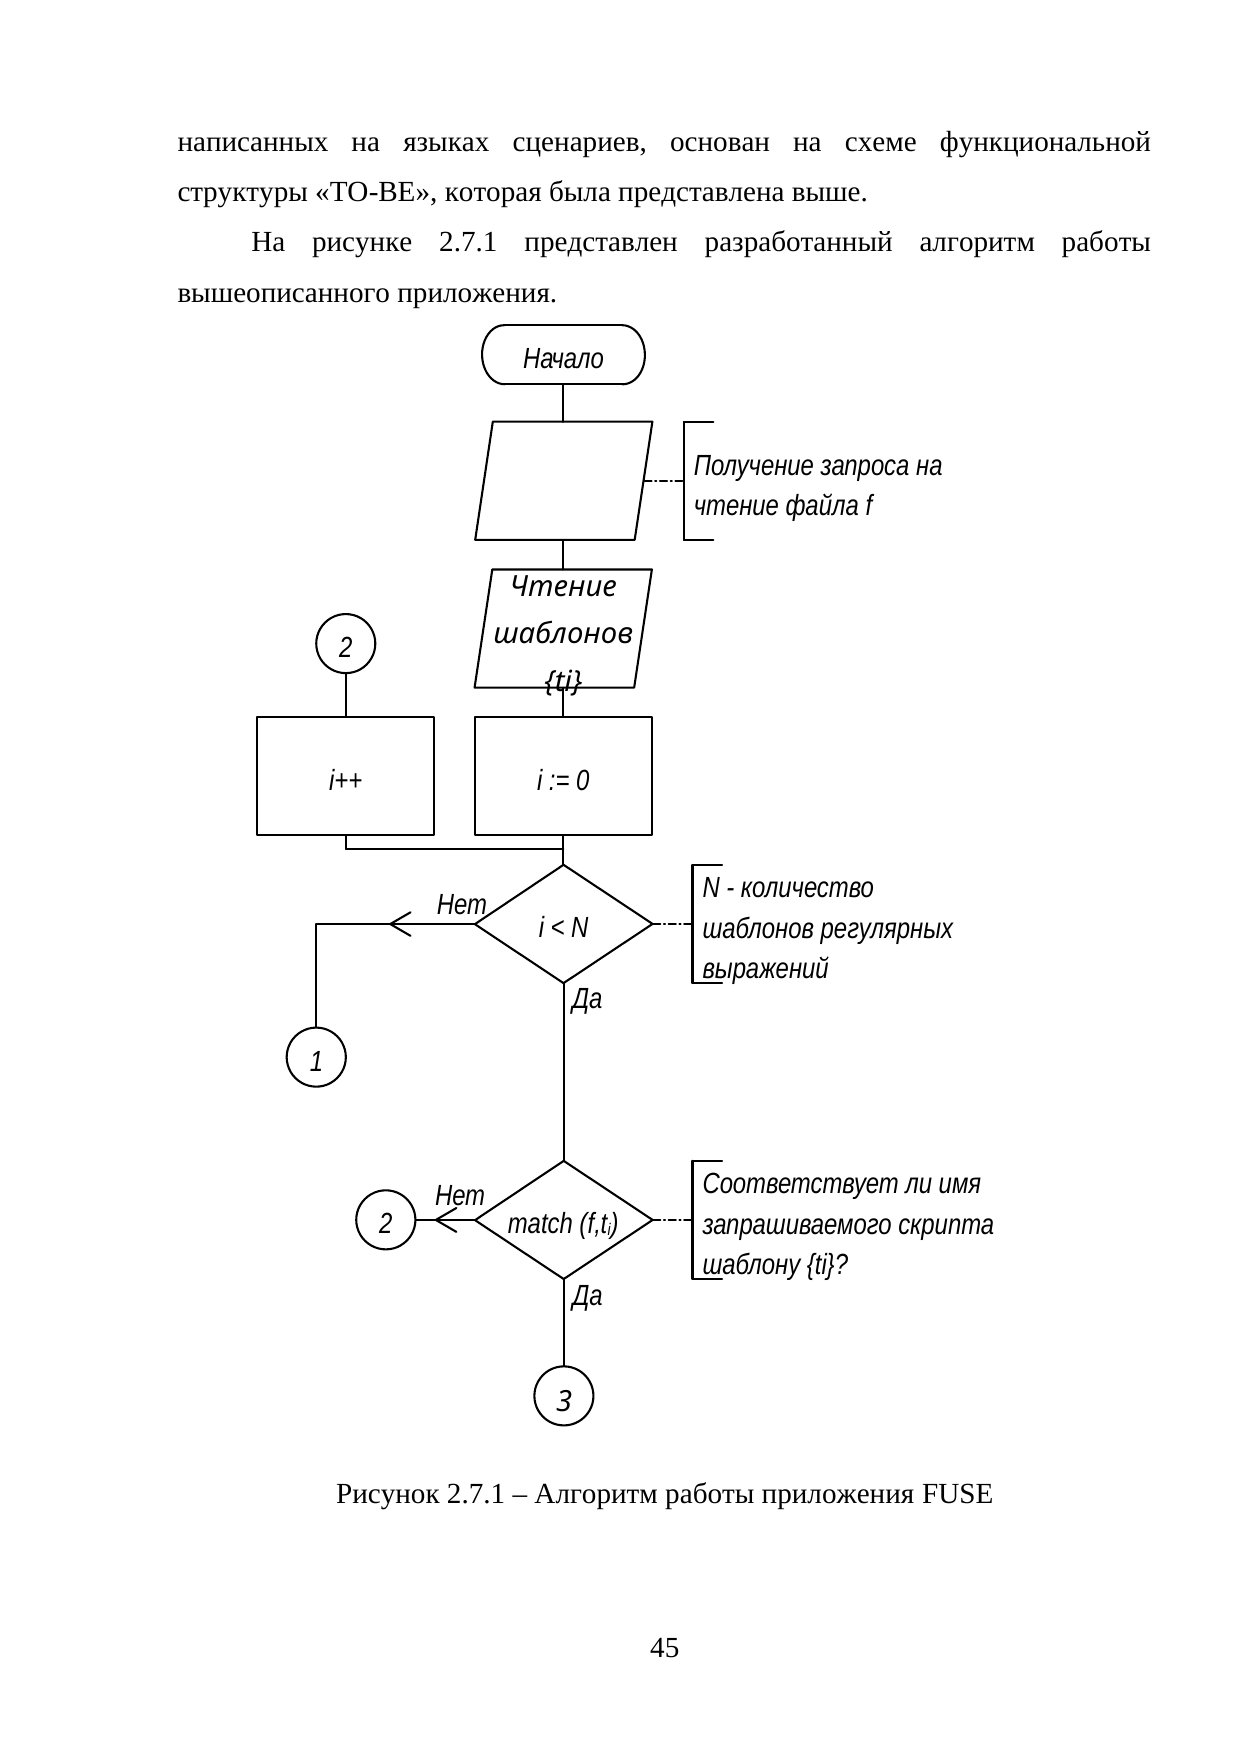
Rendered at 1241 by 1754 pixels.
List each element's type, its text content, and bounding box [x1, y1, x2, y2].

text На рисунке 2.7.1 представлен разработанный алгоритм работы вышеописанного приложения. [177, 224, 1152, 308]
text написанных на языках сценариев, основан на схеме функциональной структуры «TO-BE», которая была представлена выше. [177, 124, 1152, 208]
text Рисунок 2.7.1 – Алгоритм работы приложения FUSE [177, 1476, 1152, 1509]
